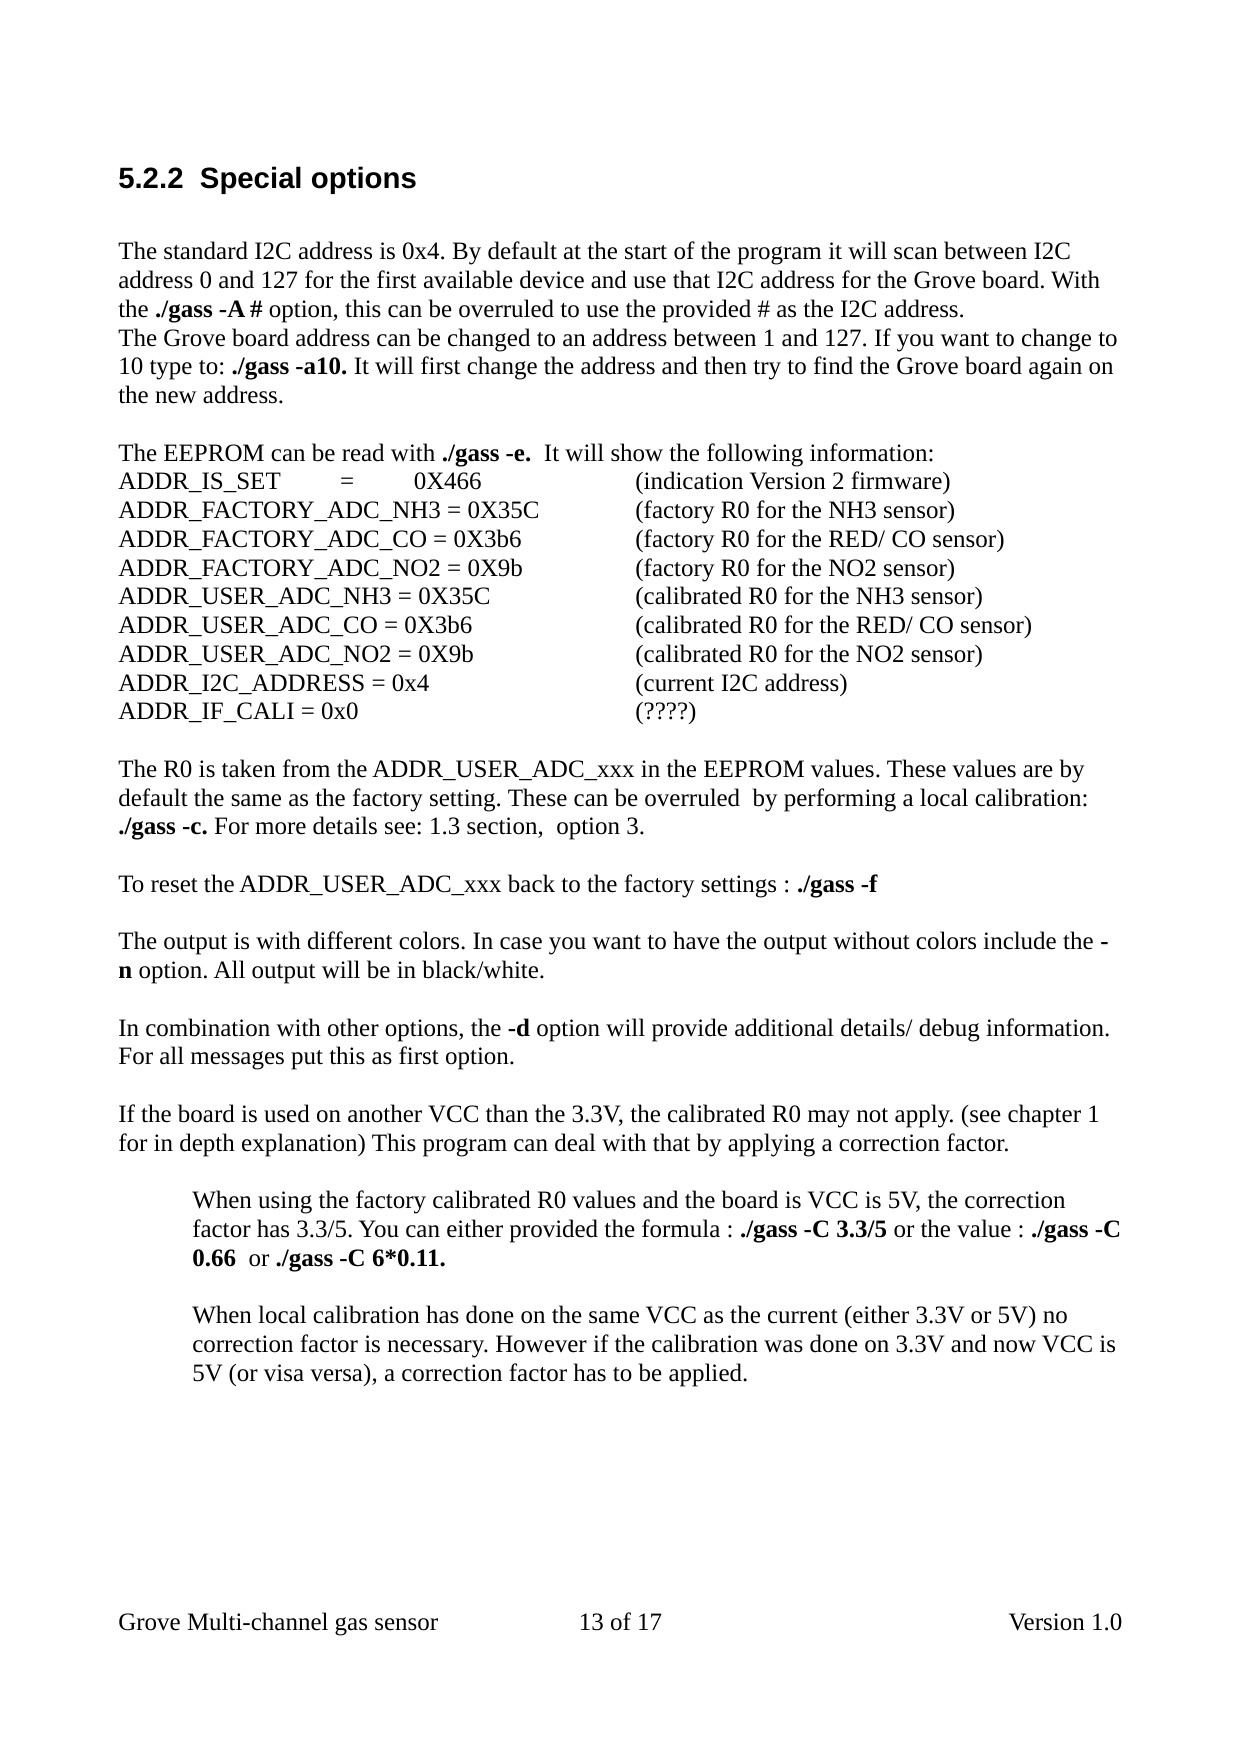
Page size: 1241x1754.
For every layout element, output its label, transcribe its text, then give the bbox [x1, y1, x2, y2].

text ADDR_FACTORY_ADC_NO2 = 0X9b (factory R0 for the NO2 sensor) [118, 553, 1122, 581]
text ADDR_FACTORY_ADC_CO = 0X3b6 (factory R0 for the RED/ CO sensor) [118, 524, 1122, 553]
text ADDR_FACTORY_ADC_NH3 = 0X35C (factory R0 for the NH3 sensor) [118, 495, 1122, 524]
text To reset the ADDR_USER_ADC_xxx back to the factory settings : ./gass -f [118, 869, 1122, 898]
text ADDR_USER_ADC_NH3 = 0X35C (calibrated R0 for the NH3 sensor) [118, 581, 1122, 610]
text ADDR_IS_SET = 0X466 (indication Version 2 firmware) [118, 466, 1122, 495]
text The Grove board address can be changed to an address between 1 and 127. If you want to change to 10 type to: ./gass -a10. It will first change the address and then try to find the Grove board again on the new address. [118, 323, 1122, 409]
text ADDR_IF_CALI = 0x0 (????) [118, 696, 1122, 725]
text The output is with different colors. In case you want to have the output without colors include the -n option. All output will be in black/white. [118, 926, 1122, 984]
text The standard I2C address is 0x4. By default at the start of the program it will scan between I2C address 0 and 127 for the first available device and use that I2C address for the Grove board. With the ./gass -A # option, this can be overruled to use the provided # as the I2C address. [118, 236, 1122, 323]
text ADDR_I2C_ADDRESS = 0x4 (current I2C address) [118, 668, 1122, 696]
text The EEPROM can be read with ./gass -e. It will show the following information: [118, 438, 1122, 466]
text In combination with other options, the -d option will provide additional details/ debug information. For all messages put this as first option. [118, 1013, 1122, 1070]
text When using the factory calibrated R0 values and the board is VCC is 5V, the correction factor has 3.3/5. You can either provided the formula : ./gass -C 3.3/5 or the value : ./gass -C 0.66 or ./gass -C 6*0.11. [192, 1185, 1122, 1271]
text ADDR_USER_ADC_NO2 = 0X9b (calibrated R0 for the NO2 sensor) [118, 639, 1122, 668]
text The R0 is taken from the ADDR_USER_ADC_xxx in the EEPROM values. These values are by default the same as the factory setting. These can be overruled by performing a local calibration: ./gass -c. For more details see: 1.3 section, option 3. [118, 754, 1122, 840]
text ADDR_USER_ADC_CO = 0X3b6 (calibrated R0 for the RED/ CO sensor) [118, 610, 1122, 639]
text If the board is used on another VCC than the 3.3V, the calibrated R0 may not apply. (see chapter 1 for in depth explanation) This program can deal with that by applying a correction factor. [118, 1099, 1122, 1156]
text When local calibration has done on the same VCC as the current (either 3.3V or 5V) no correction factor is necessary. However if the calibration was done on 3.3V and now VCC is 5V (or visa versa), a correction factor has to be applied. [192, 1300, 1122, 1386]
subtitle 5.2.2 Special options [118, 161, 1122, 195]
